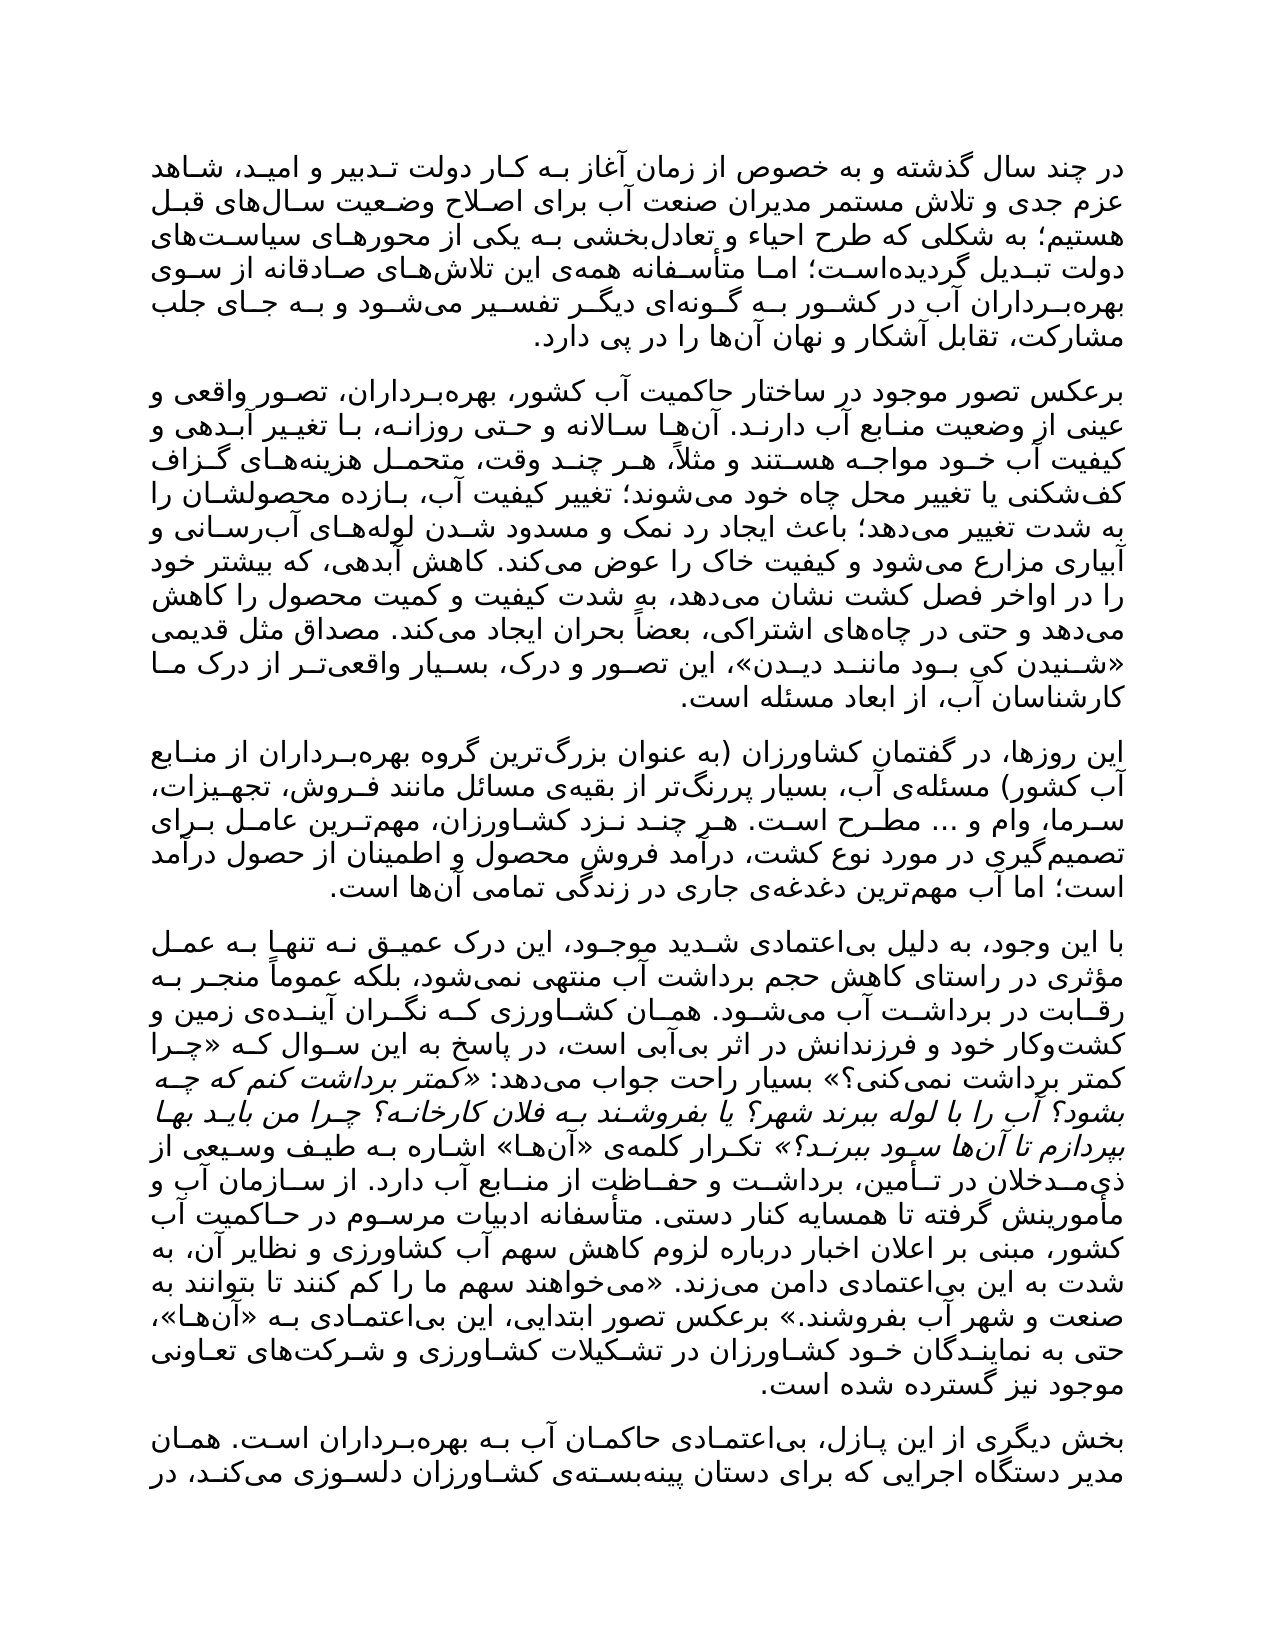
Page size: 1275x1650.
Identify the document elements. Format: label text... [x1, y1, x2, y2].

text با این وجود، به دلیل بی‌اعتمادی شدید موجود، این درک عمیق نه تنها به عمل مؤثری در راستای کاهش حجم برداشت آب منتهی نمی‌شود، بلکه عموماً منجر به رقابت در برداشت آب می‌شود. همان کشاورزی که نگران آینده‌ی زمین و کشت‌وکار خود و فرزندانش در اثر بی‌آبی است، در پاسخ به این سوال که «چرا کمتر برداشت نمی‌کنی؟» بسیار راحت جواب می‌دهد: «کمتر برداشت کنم که چه بشود؟ آب را با لوله ببرند شهر؟ یا بفروشند به فلان کارخانه؟ چرا من باید بها بپردازم تا آن‌ها سود ببرند؟» تکرار کلمه‌ی «آن‌ها» اشاره به طیف وسیعی از ذی‌مدخلان در تأمین، برداشت و حفاظت از منابع آب دارد. از سازمان آب و مأمورینش گرفته تا همسایه کنار دستی. متأسفانه ادبیات مرسوم در حاکمیت آب کشور، مبنی بر اعلان اخبار درباره لزوم کاهش سهم آب کشاورزی و نظایر آن، به شدت به این بی‌اعتمادی دامن می‌زند. «می‌خواهند سهم ما را کم کنند تا بتوانند به صنعت و شهر آب بفروشند.» برعکس تصور ابتدایی، این بی‌اعتمادی به «آن‌ها»، حتی به نمایندگان خود کشاورزان در تشکیلات کشاورزی و شرکت‌های تعاونی موجود نیز گسترده شده است. [150, 926, 1125, 1401]
text این روزها، در گفتمان کشاورزان (به عنوان بزرگ‌ترین گروه بهره‌برداران از منابع آب کشور) مسئله‌ی آب، بسیار پررنگ‌تر از بقیه‌ی مسائل مانند فروش، تجهیزات، سرما، وام و ... مطرح است. هر چند نزد کشاورزان، مهم‌ترین عامل برای تصمیم‌گیری در مورد نوع کشت، درآمد فروش محصول و اطمینان از حصول درآمد است؛ اما آب مهم‌ترین دغدغه‌ی جاری در زندگی تمامی آن‌ها است. [150, 735, 1125, 905]
text بخش دیگری از این پازل، بی‌اعتمادی حاکمان آب به بهره‌برداران است. همان مدیر دستگاه اجرایی که برای دستان پینه‌بسته‌ی کشاورزان دلسوزی می‌کند، در عمل آن‌ها را مقصر اصلی وضعیت فعلی می‌داند و گفتمان مشارکت آن‌ها در مدیریت را در راستای سنگ‌اندازی در مدیریت و زیاده‌خواهی تعبیر می‌کند: بی‌اعتمادی بهره‌برداران به حاکمان آب، حاکمان آب به بهره‌برداران و بهره‌برداران به یکدیگر. شاید لازم باشد بی اعتمادی مدیران دستگاه‌های مختلف درگیر در مدیریت آب به یکدیگر را نیز به این مسئله افزود. [150, 1422, 1125, 1490]
text در چند سال گذشته و به خصوص از زمان آغاز به کار دولت تدبیر و امید، شاهد عزم جدی و تلاش مستمر مدیران صنعت آب برای اصلاح وضعیت سال‌های قبل هستیم؛ به شکلی که طرح احیاء و تعادل‌بخشی به یکی از محورهای سیاست‌های دولت تبدیل گردیده‌است؛ اما متأسفانه همه‌ی این تلاش‌های صادقانه از سوی بهره‌برداران آب در کشور به گونه‌ای دیگر تفسیر می‌شود و به جای جلب مشارکت، تقابل آشکار و نهان آن‌ها را در پی دارد. [150, 150, 1125, 354]
text برعکس تصور موجود در ساختار حاکمیت آب کشور، بهره‌برداران، تصور واقعی و عینی از وضعیت منابع آب دارند. آن‌ها سالانه و حتی روزانه، با تغییر آبدهی و کیفیت آب خود مواجه هستند و مثلاً، هر چند وقت، متحمل هزینه‌های گزاف کف‌شکنی یا تغییر محل چاه خود می‌شوند؛ تغییر کیفیت آب، بازده محصولشان را به شدت تغییر می‌دهد؛ باعث ایجاد رد نمک و مسدود شدن لوله‌های آب‌رسانی و آبیاری مزارع می‌شود و کیفیت خاک را عوض می‌کند. کاهش آبدهی، که بیشتر خود را در اواخر فصل کشت نشان می‌دهد، به شدت کیفیت و کمیت محصول را کاهش می‌دهد و حتی در چاه‌های اشتراکی، بعضاً بحران ایجاد می‌کند. مصداق مثل قدیمی «شنیدن کی بود مانند دیدن»، این تصور و درک، بسیار واقعی‌تر از درک ما کارشناسان آب، از ابعاد مسئله است. [150, 374, 1125, 714]
